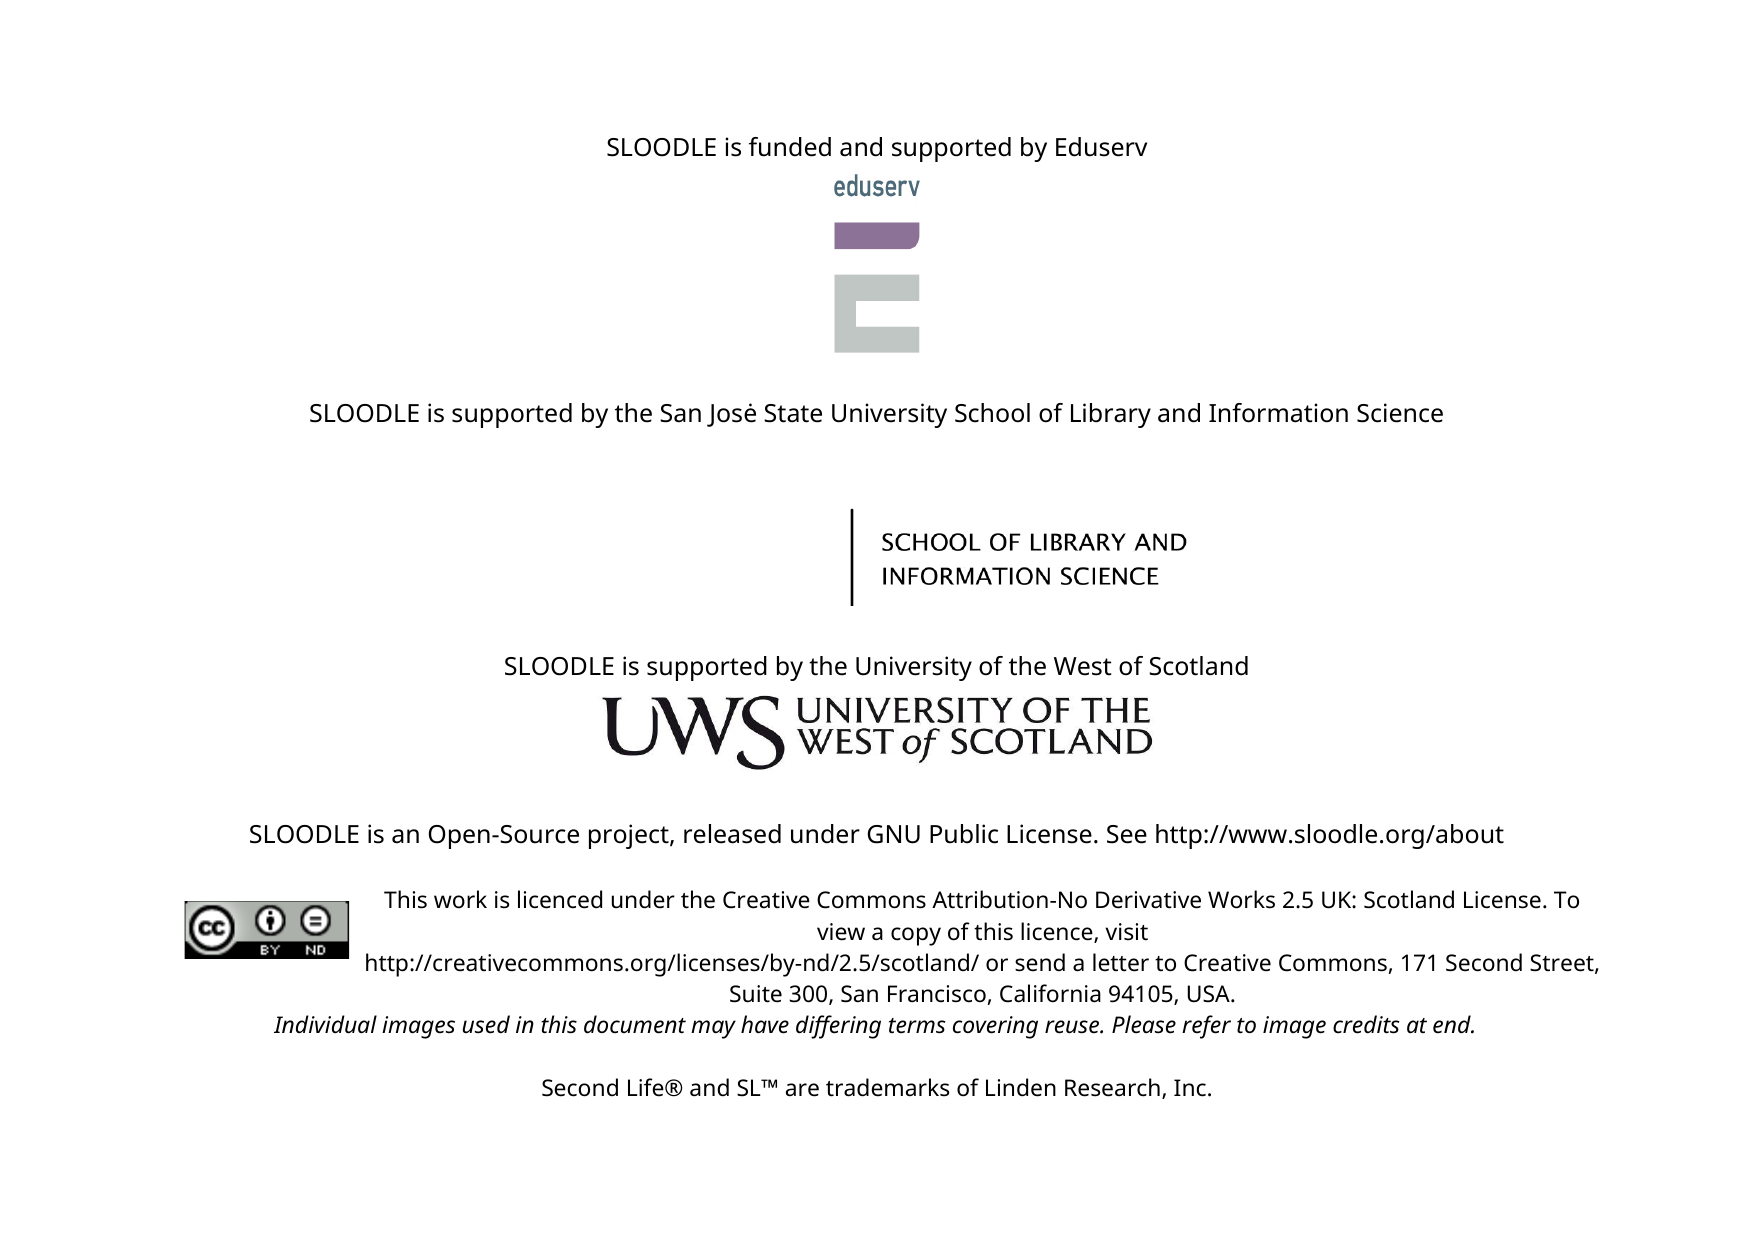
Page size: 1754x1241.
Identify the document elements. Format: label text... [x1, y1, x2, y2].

text Individual images used in this document may have differing terms covering reuse. Please refer to image credits at end. [150, 1009, 1604, 1041]
picture [836, 475, 1210, 606]
text SLOODLE is an Open-Source project, released under GNU Public License. See http://www.sloodle.org/about [150, 816, 1604, 850]
text SLOODLE is funded and supported by Eduserv [150, 130, 1604, 164]
text SLOODLE is supported by the San Josė State University School of Library and Information Science [150, 395, 1604, 429]
picture [184, 901, 350, 959]
picture [597, 691, 1157, 774]
text Second Life® and SL™ are trademarks of Linden Research, Inc. [150, 1072, 1604, 1103]
picture [828, 173, 926, 353]
text This work is licenced under the Creative Commons Attribution-No Derivative Works 2.5 UK: Scotland License. To view a copy of this licence, visit http://creativecommons.org/licenses/by-nd/2.5/scotland/ or send a letter to Creative Commons, 171 Second Street, Suite 300, San Francisco, California 94105, USA. [150, 884, 1604, 1009]
text SLOODLE is supported by the University of the West of Scotland [150, 649, 1604, 683]
